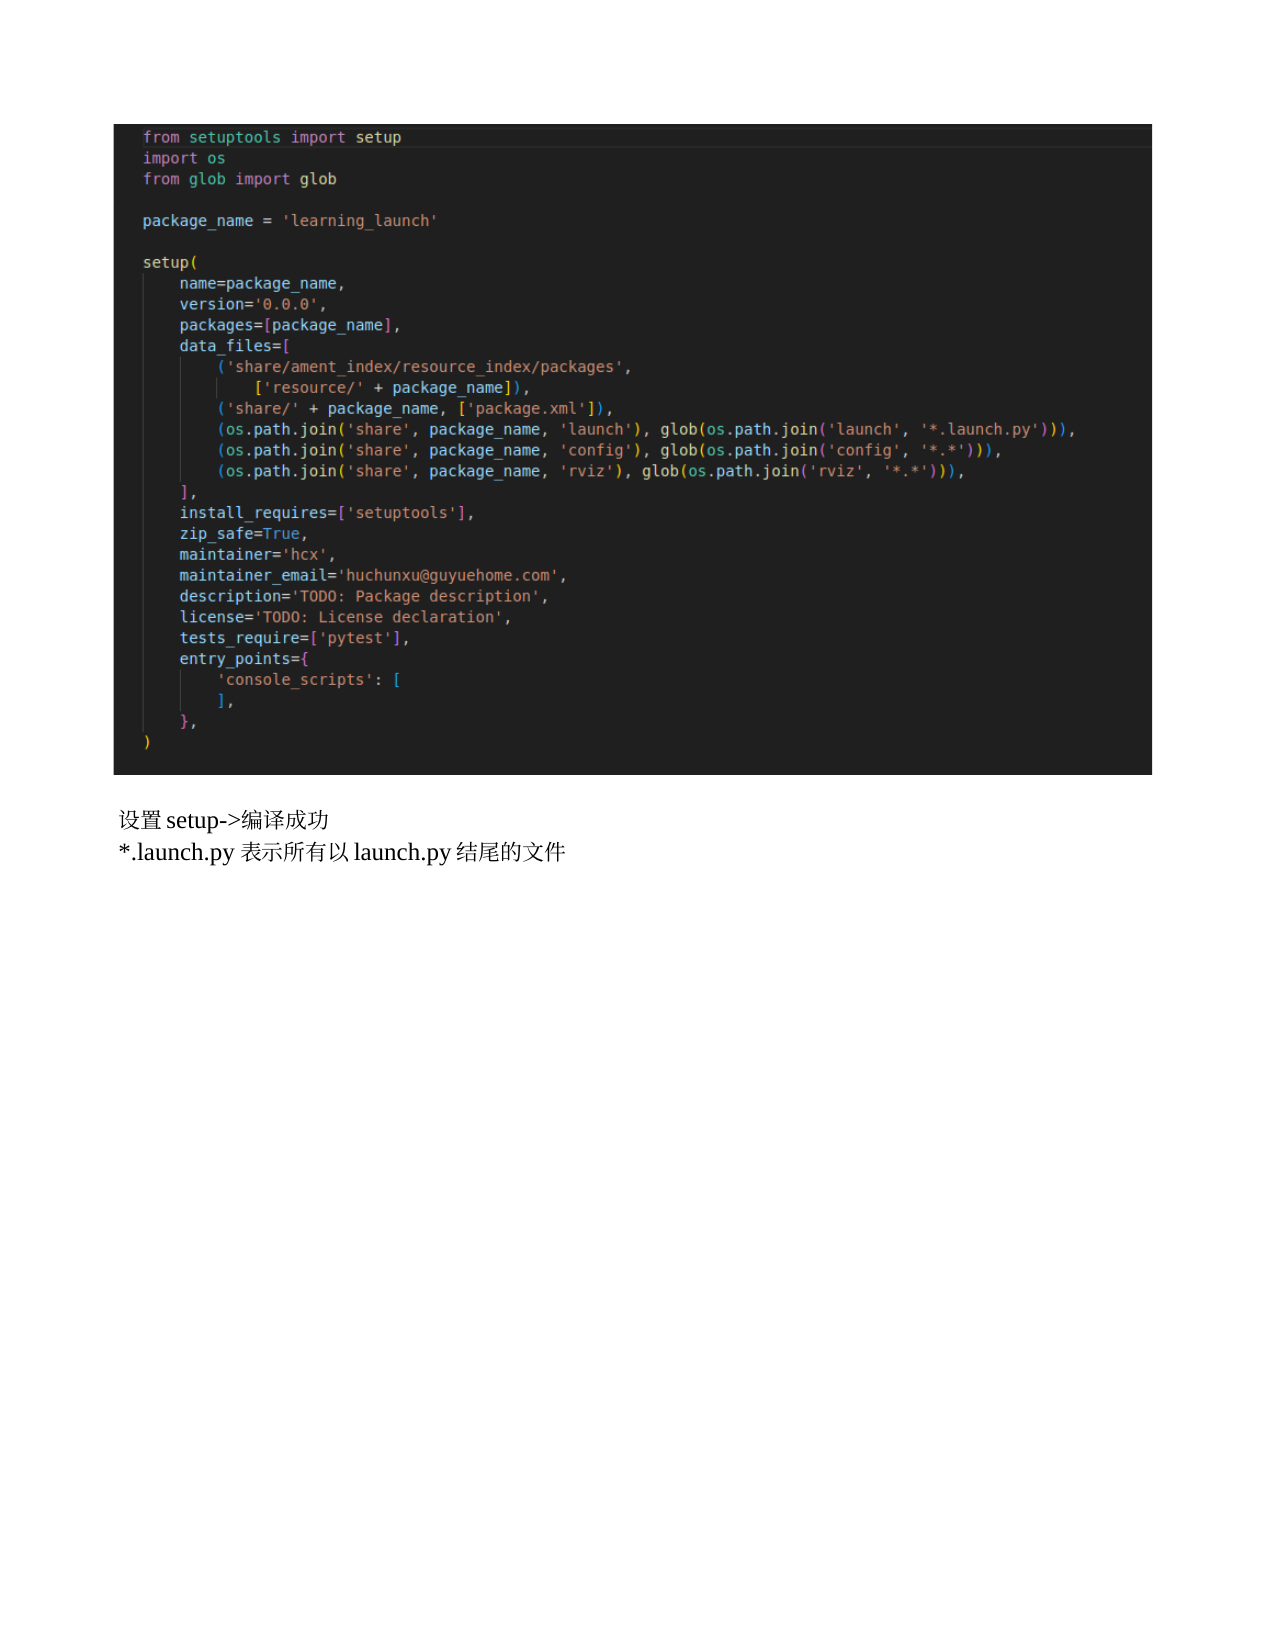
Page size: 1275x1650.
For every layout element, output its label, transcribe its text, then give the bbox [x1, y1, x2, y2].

picture [113, 124, 1153, 775]
text *.launch.py表示所有以launch.py结尾的文件 [118, 835, 1157, 866]
text 设置setup->编译成功 [118, 803, 1157, 835]
